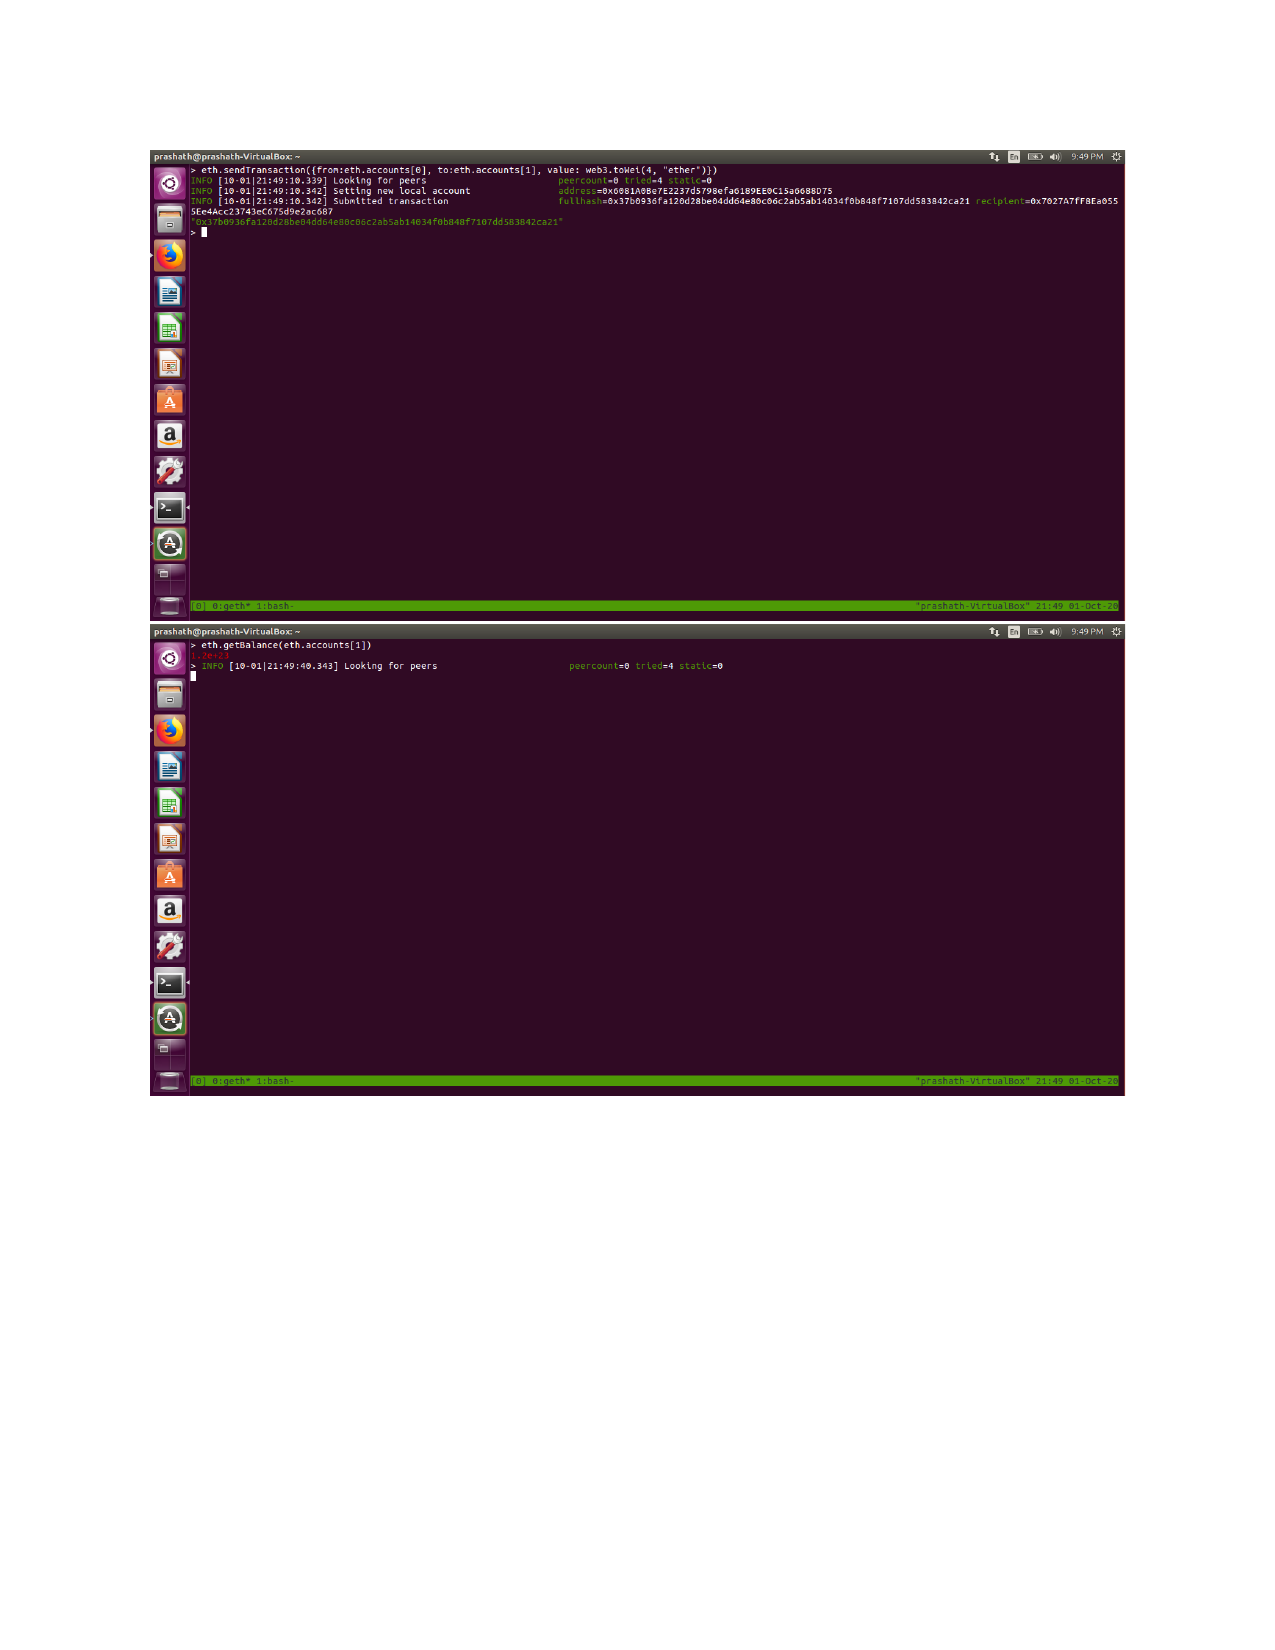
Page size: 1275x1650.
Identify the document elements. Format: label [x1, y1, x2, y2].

picture [150, 150, 1125, 621]
picture [150, 624, 1125, 1096]
